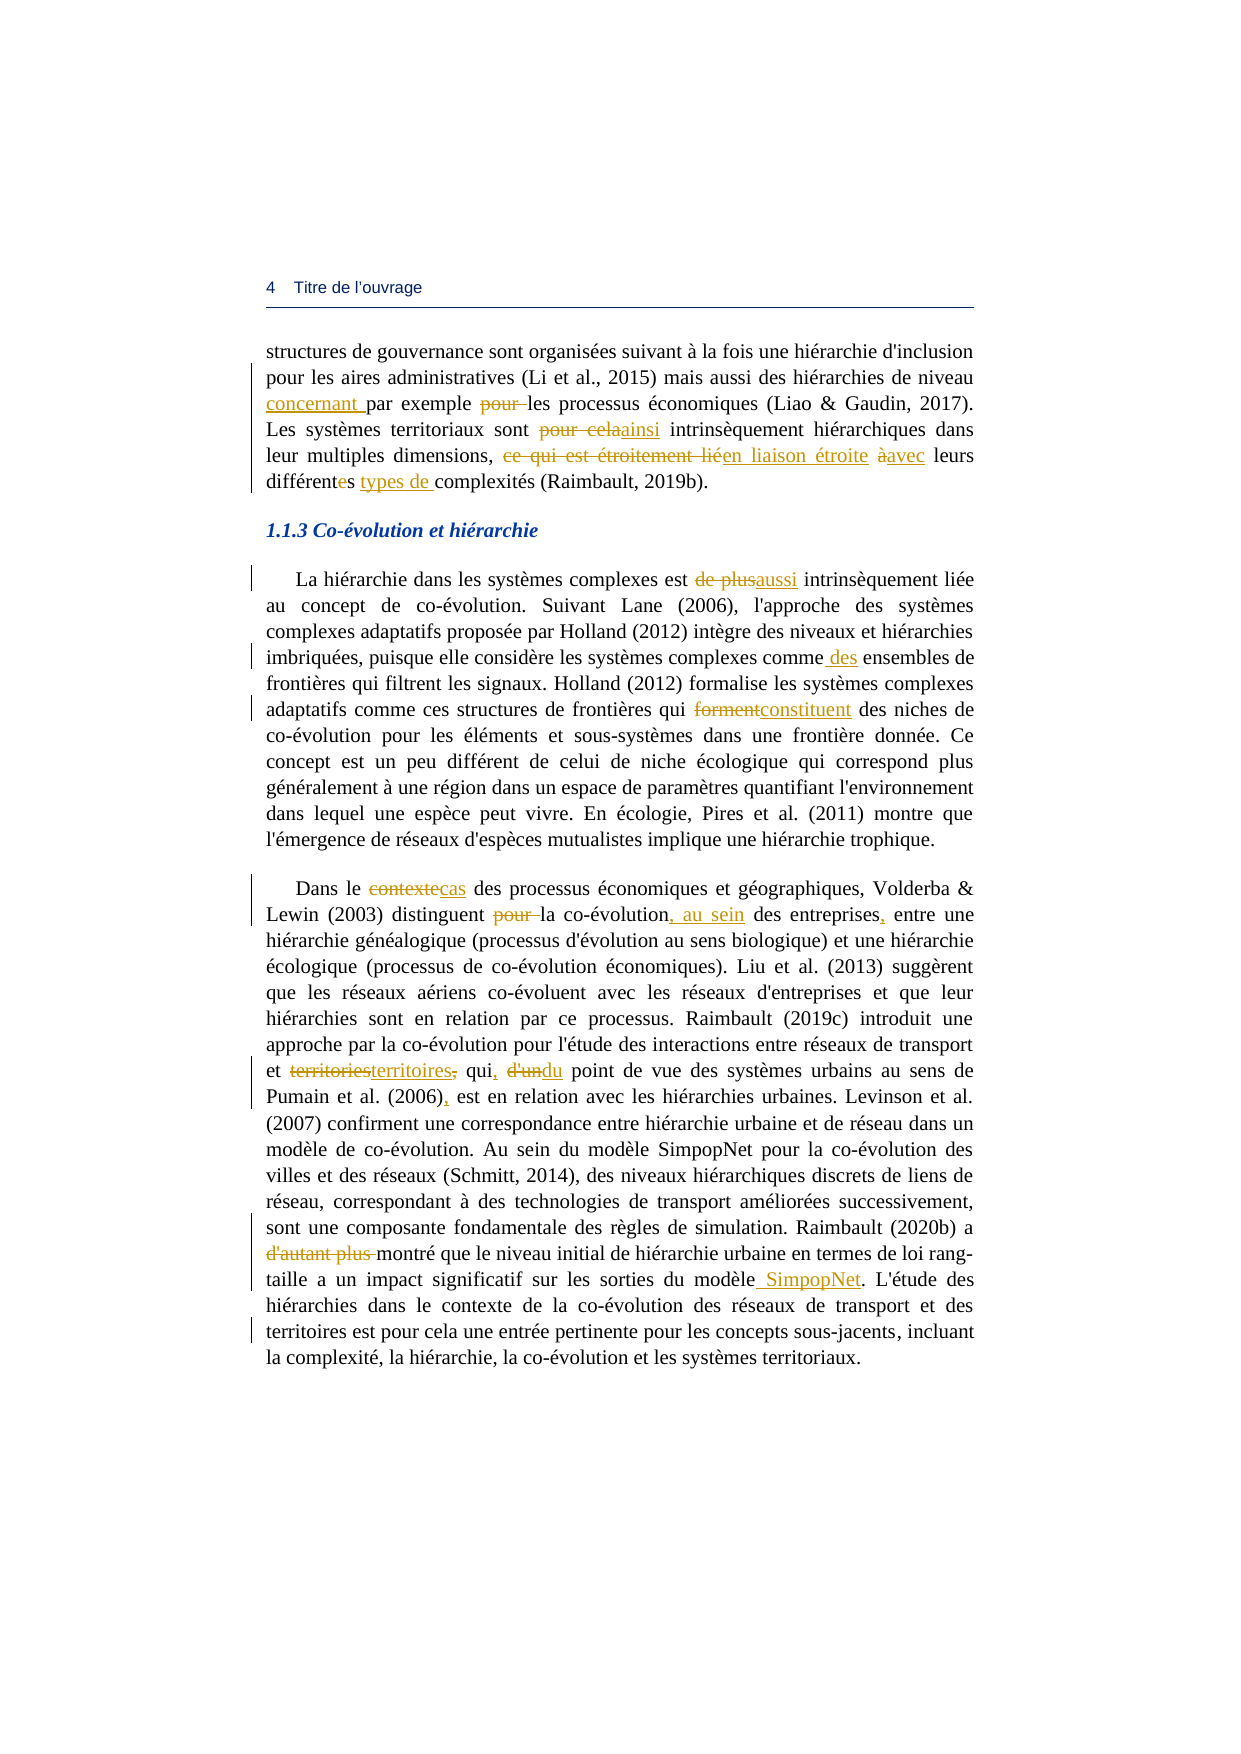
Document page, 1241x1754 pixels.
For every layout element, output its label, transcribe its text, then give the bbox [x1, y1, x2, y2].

subtitle 1.1.3 Co-évolution et hiérarchie [266, 516, 974, 542]
text Des propriétés hiérarchiques peuvent être observées pour différentes dimensions des systèmes urbains. Par exemple, les systèmes de transport sont hiérarchiques dans leur structure (Yerra & Levinson, 2005) mais aussi dans leur motifs d'usage comme les flux de transport (Jiang, 2009). Les hiérarchies urbaines sont étroitement reliées aux hiérarchies de leurs réseaux de transport (Bigotte et al., 2010) considérant différents modes de transport dont les réseaux aériens (Dang & Peng, 2012). La distribution globale des firmes multinationales présente également de forts motifs hiérarchiques (Godfrey & Zhou, 1999). Les structures de gouvernance sont organisées suivant à la fois une hiérarchie d'inclusion pour les aires administratives (Li et al., 2015) mais aussi des hiérarchies de niveau concernant par exemple les processus économiques (Liao & Gaudin, 2017). Les systèmes territoriaux sont ainsi intrinsèquement hiérarchiques dans leur multiples dimensions, en liaison étroite avec leurs différents types de complexités (Raimbault, 2019b). [266, 337, 974, 493]
text La hiérarchie dans les systèmes complexes est aussi intrinsèquement liée au concept de co-évolution. Suivant Lane (2006), l'approche des systèmes complexes adaptatifs proposée par Holland (2012) intègre des niveaux et hiérarchies imbriquées, puisque elle considère les systèmes complexes comme des ensembles de frontières qui filtrent les signaux. Holland (2012) formalise les systèmes complexes adaptatifs comme ces structures de frontières qui constituent des niches de co-évolution pour les éléments et sous-systèmes dans une frontière donnée. Ce concept est un peu différent de celui de niche écologique qui correspond plus généralement à une région dans un espace de paramètres quantifiant l'environnement dans lequel une espèce peut vivre. En écologie, Pires et al. (2011) montre que l'émergence de réseaux d'espèces mutualistes implique une hiérarchie trophique. [266, 565, 974, 851]
text Dans le cas des processus économiques et géographiques, Volderba & Lewin (2003) distinguent la co-évolution, au sein des entreprises, entre une hiérarchie généalogique (processus d'évolution au sens biologique) et une hiérarchie écologique (processus de co-évolution économiques). Liu et al. (2013) suggèrent que les réseaux aériens co-évoluent avec les réseaux d'entreprises et que leur hiérarchies sont en relation par ce processus. Raimbault (2019c) introduit une approche par la co-évolution pour l'étude des interactions entre réseaux de transport et territoires qui, du point de vue des systèmes urbains au sens de Pumain et al. (2006), est en relation avec les hiérarchies urbaines. Levinson et al. (2007) confirment une correspondance entre hiérarchie urbaine et de réseau dans un modèle de co-évolution. Au sein du modèle SimpopNet pour la co-évolution des villes et des réseaux (Schmitt, 2014), des niveaux hiérarchiques discrets de liens de réseau, correspondant à des technologies de transport améliorées successivement, sont une composante fondamentale des règles de simulation. Raimbault (2020b) a montré que le niveau initial de hiérarchie urbaine en termes de loi rang-taille a un impact significatif sur les sorties du modèle SimpopNet. L'étude des hiérarchies dans le contexte de la co-évolution des réseaux de transport et des territoires est pour cela une entrée pertinente pour les concepts sous-jacents, incluant la complexité, la hiérarchie, la co-évolution et les systèmes territoriaux. [266, 874, 974, 1369]
